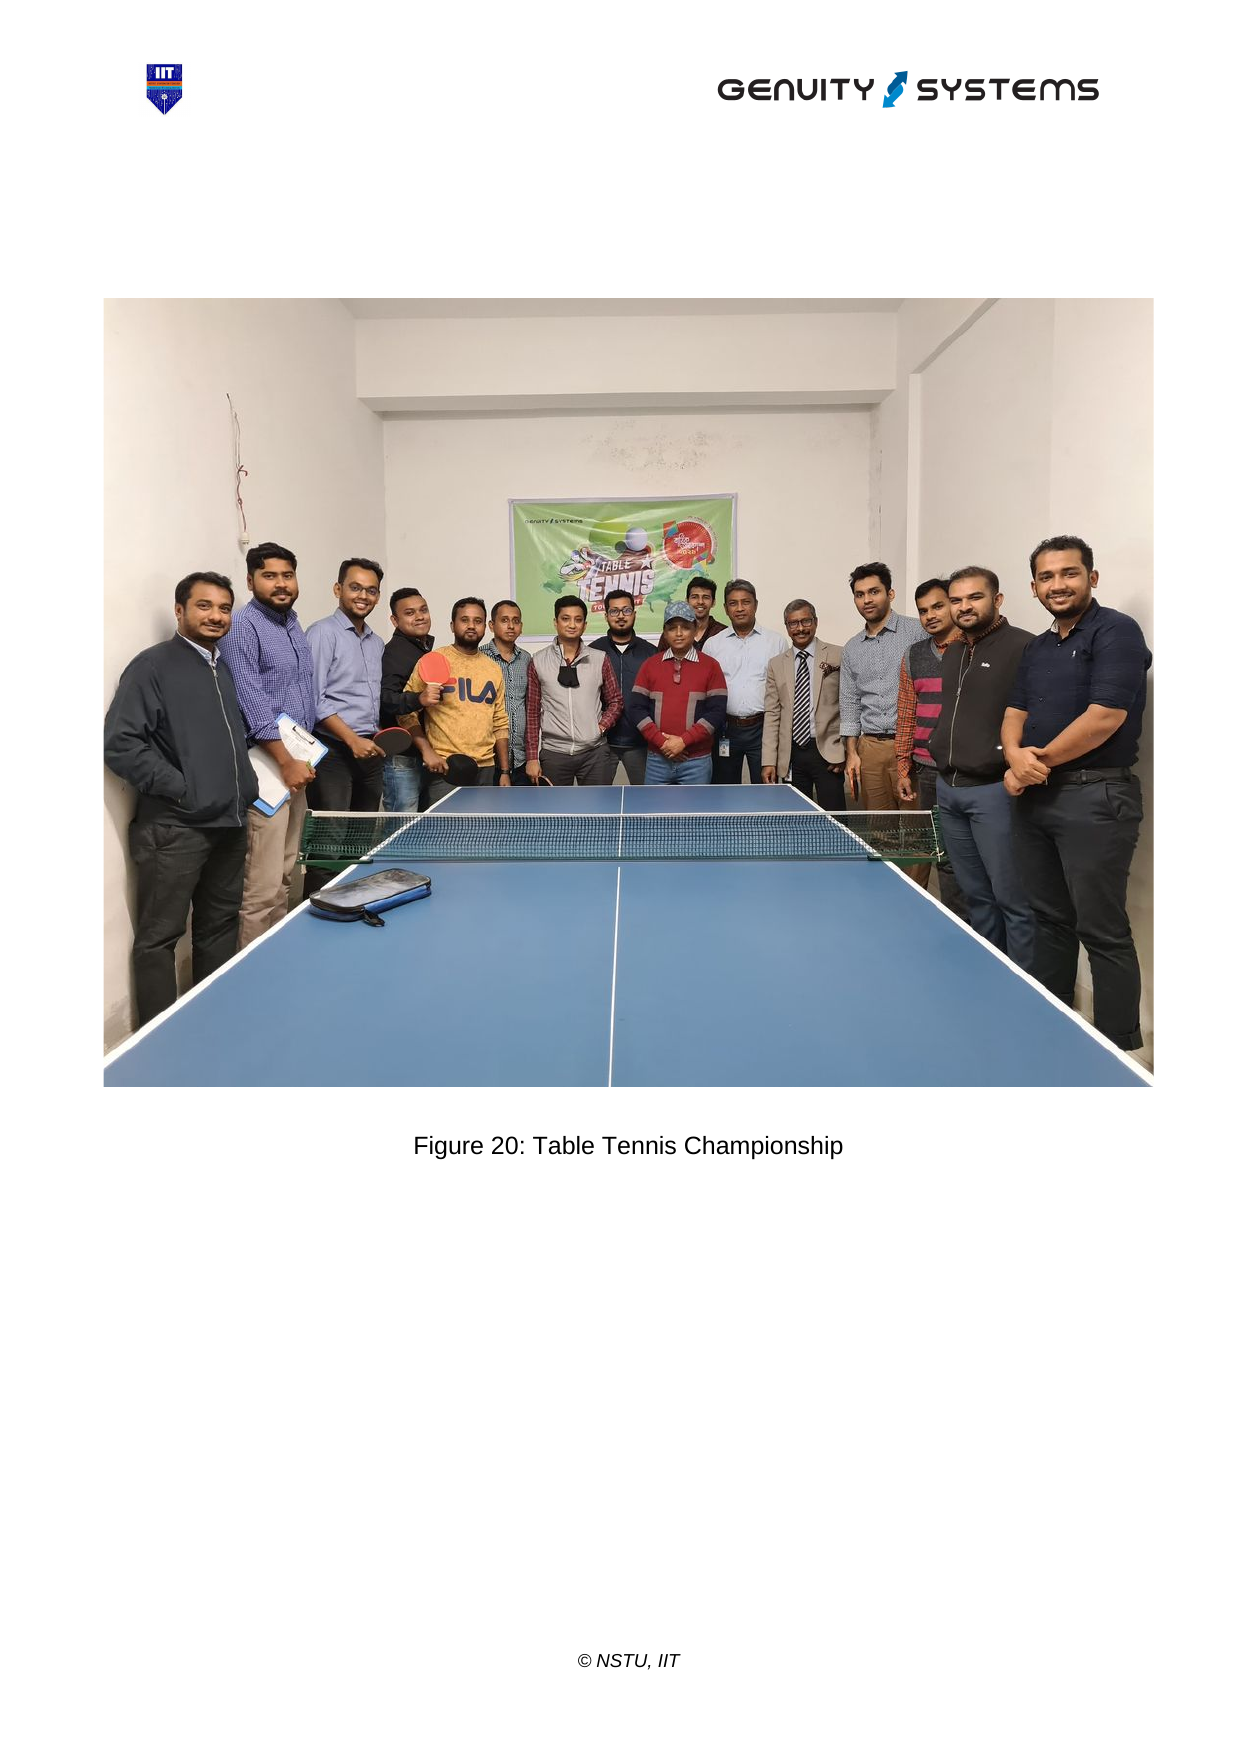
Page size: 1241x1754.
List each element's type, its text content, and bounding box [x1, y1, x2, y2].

text Figure 20: Table Tennis Championship [103, 1131, 1153, 1159]
picture [714, 70, 1101, 108]
picture [137, 62, 192, 117]
picture [103, 298, 1154, 1087]
